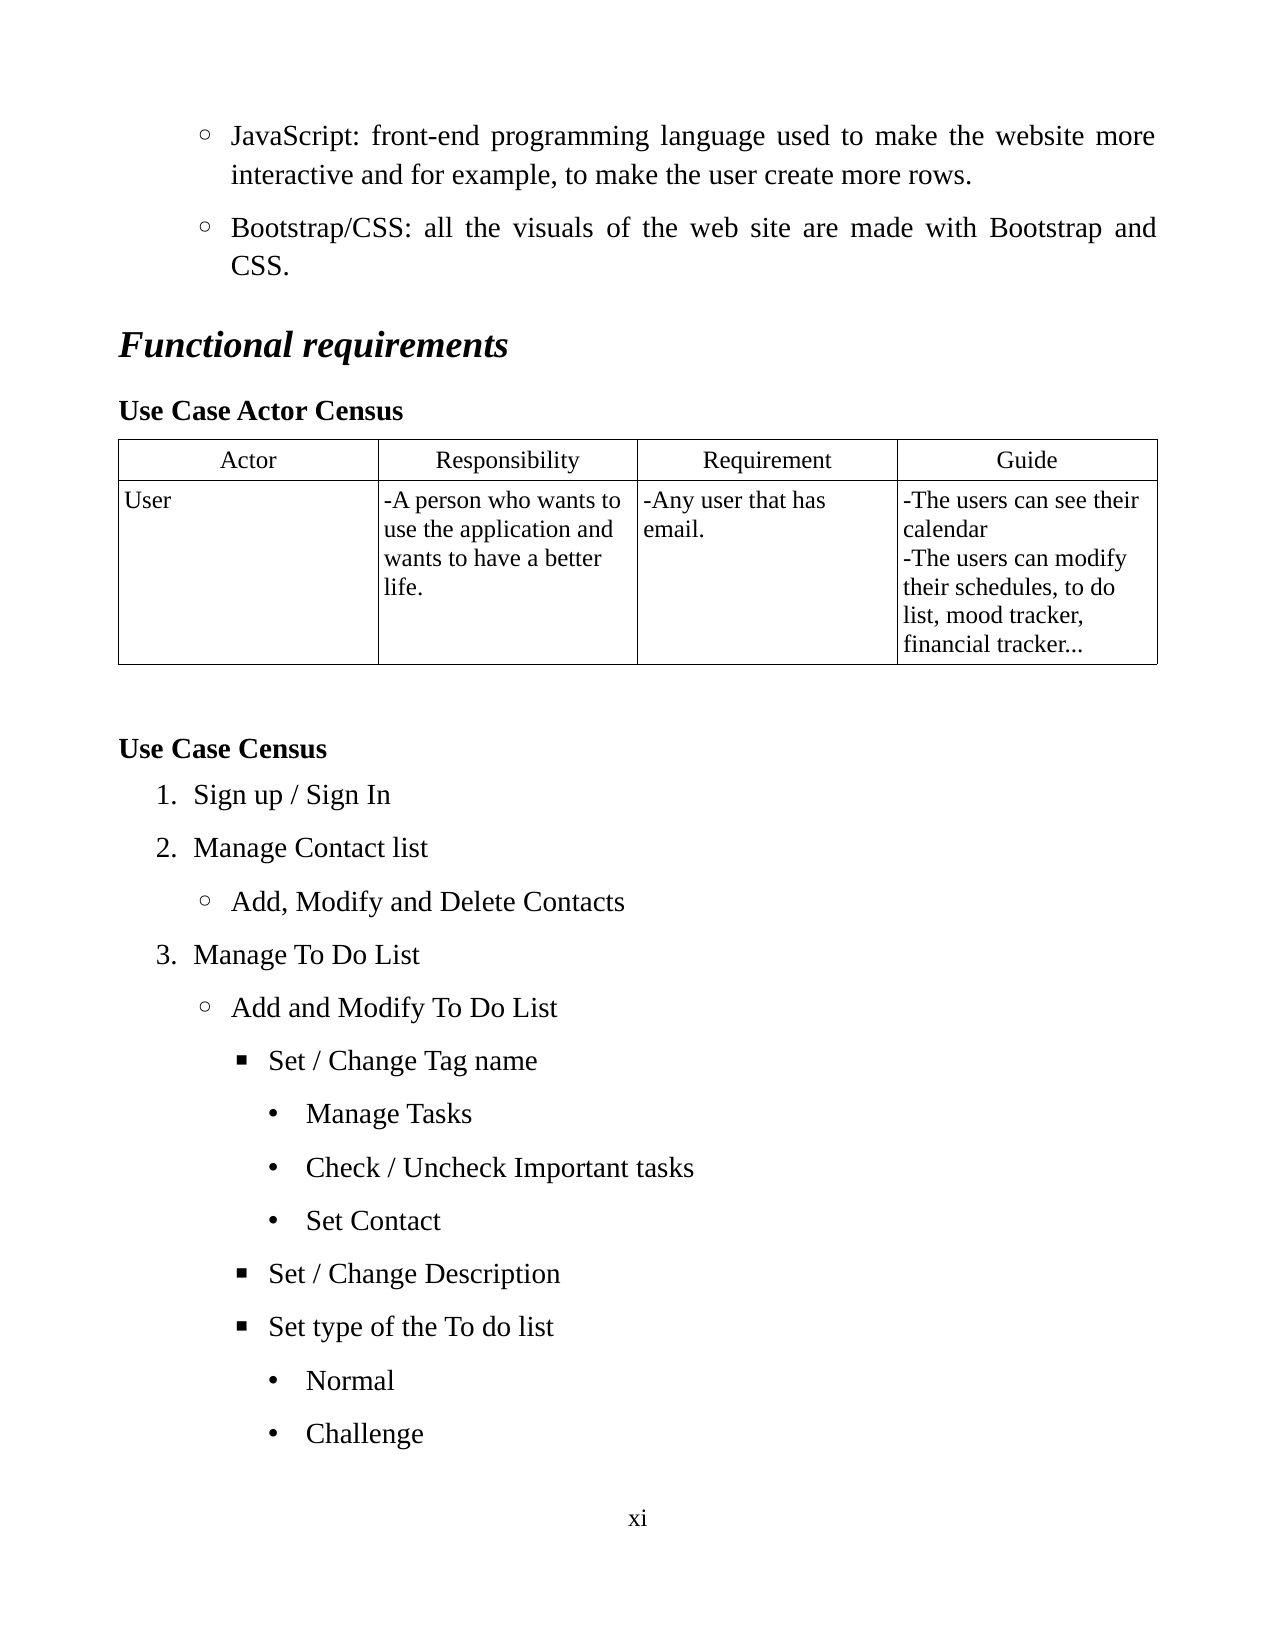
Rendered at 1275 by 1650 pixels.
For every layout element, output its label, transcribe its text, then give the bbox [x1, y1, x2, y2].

list Set Contact [268, 1203, 1157, 1237]
table_cell -The users can see their calendar -The users can modify their schedules, to do list, mood tracker, financial tracker... [898, 481, 1157, 664]
table_header Requirement [638, 440, 897, 479]
list Add and Modify To Do List [193, 990, 1157, 1024]
table_header Responsibility [379, 440, 637, 479]
subtitle Functional requirements [118, 322, 1157, 366]
list Normal [268, 1363, 1157, 1396]
table_cell -Any user that has email. [638, 481, 897, 664]
list Set type of the To do list [231, 1309, 1157, 1343]
list Sign up / Sign In [156, 777, 1157, 811]
subtitle Use Case Census [118, 731, 1157, 765]
list Manage Tasks [268, 1097, 1157, 1130]
table_header Guide [898, 440, 1157, 479]
list Bootstrap/CSS: all the visuals of the web site are made with Bootstrap and CSS. [193, 210, 1157, 282]
table_header Actor [119, 440, 378, 479]
list Manage To Do List [156, 937, 1157, 971]
list Add, Modify and Delete Contacts [193, 884, 1157, 917]
list Check / Uncheck Important tasks [268, 1150, 1157, 1183]
table_cell User [119, 481, 378, 664]
list Manage Contact list [156, 831, 1157, 864]
subtitle Use Case Actor Census [118, 393, 1157, 427]
table_cell -A person who wants to use the application and wants to have a better life. [379, 481, 637, 664]
list Set / Change Tag name [231, 1043, 1157, 1077]
list JavaScript: front-end programming language used to make the website more interactive and for example, to make the user create more rows. [193, 118, 1157, 190]
list Set / Change Description [231, 1256, 1157, 1290]
list Challenge [268, 1416, 1157, 1449]
